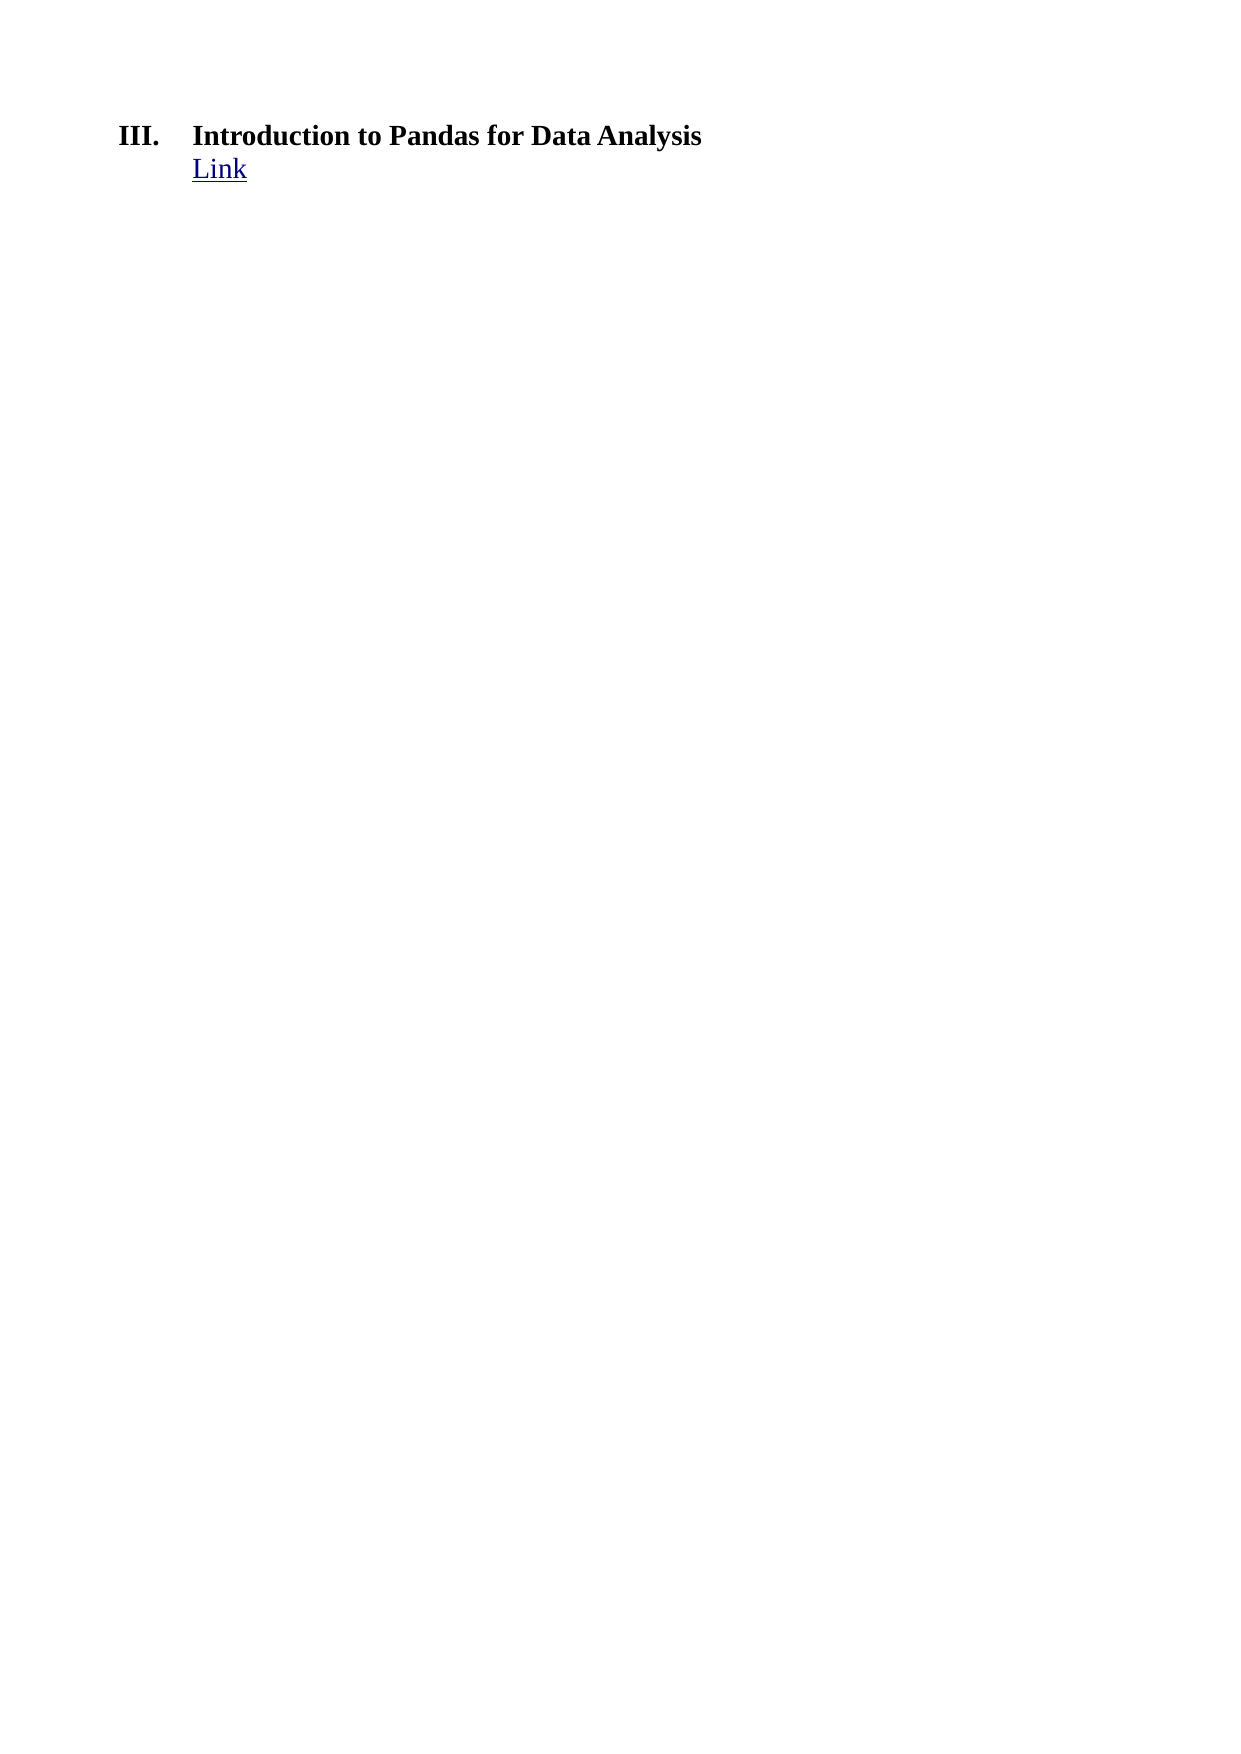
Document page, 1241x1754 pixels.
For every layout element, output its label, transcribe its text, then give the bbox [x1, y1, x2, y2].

text III. Introduction to Pandas for Data Analysis [118, 118, 1122, 152]
text Link [118, 152, 1122, 185]
